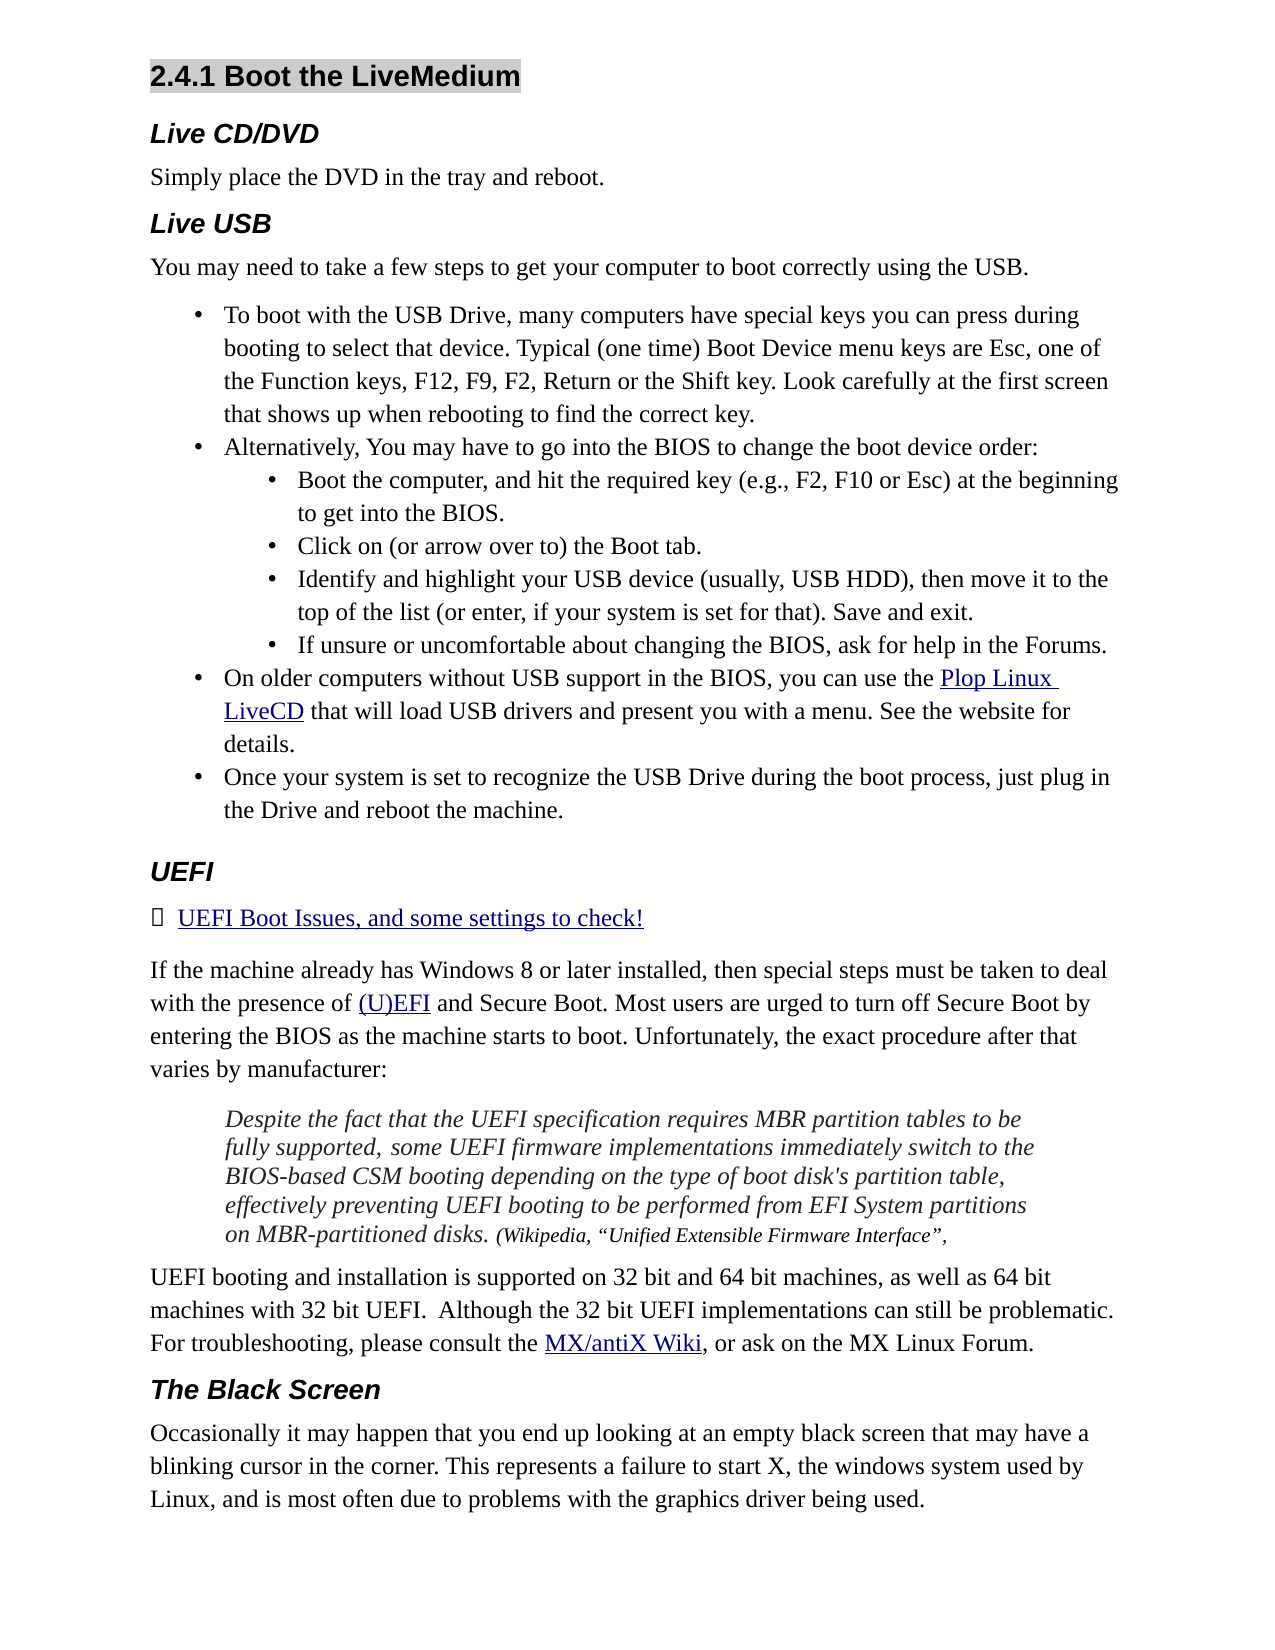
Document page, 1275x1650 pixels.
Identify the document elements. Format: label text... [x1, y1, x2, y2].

subtitle The Black Screen [150, 1373, 1125, 1405]
subtitle UEFI [150, 855, 1125, 887]
text You may need to take a few steps to get your computer to boot correctly using the USB. [150, 252, 1125, 281]
text Simply place the DVD in the tray and reboot. [150, 162, 1125, 191]
list On older computers without USB support in the BIOS, you can use the Plop Linux LiveCD that will load USB drivers and present you with a menu. See the website for details. [194, 663, 1125, 758]
list Alternatively, You may have to go into the BIOS to change the boot device order: [194, 432, 1125, 461]
list Boot the computer, and hit the required key (e.g., F2, F10 or Esc) at the beginning to get into the BIOS. [268, 465, 1125, 527]
list Identify and highlight your USB device (usually, USB HDD), then move it to the top of the list (or enter, if your system is set for that). Save and exit. [268, 564, 1125, 626]
subtitle 2.4.1 Boot the LiveMedium [521, 59, 1125, 93]
text Despite the fact that the UEFI specification requires MBR partition tables to be fully supported, some UEFI firmware implementations immediately switch to the BIOS-based CSM booting depending on the type of boot disk's partition table, effectively preventing UEFI booting to be performed from EFI System partitions on MBR-partitioned disks. (Wikipedia, “Unified Extensible Firmware Interface”, [225, 1104, 1050, 1247]
text If the machine already has Windows 8 or later installed, then special steps must be taken to deal with the presence of (U)EFI and Secure Boot. Most users are urged to turn off Secure Boot by entering the BIOS as the machine starts to boot. Unfortunately, the exact procedure after that varies by manufacturer: [150, 955, 1125, 1083]
list Click on (or arrow over to) the Boot tab. [268, 531, 1125, 559]
subtitle Live CD/DVD [150, 118, 1125, 150]
list To boot with the USB Drive, many computers have special keys you can press during booting to select that device. Typical (one time) Boot Device menu keys are Esc, one of the Function keys, F12, F9, F2, Return or the Shift key. Look carefully at the first screen that shows up when rebooting to find the correct key. [194, 300, 1125, 427]
list If unsure or uncomfortable about changing the BIOS, ask for help in the Forums. [268, 630, 1125, 659]
text Occasionally it may happen that you end up looking at an empty black screen that may have a blinking cursor in the corner. This represents a failure to start X, the windows system used by Linux, and is most often due to problems with the graphics driver being used. [150, 1418, 1125, 1512]
list Once your system is set to recognize the USB Drive during the boot process, just plug in the Drive and reboot the machine. [194, 762, 1125, 824]
text  UEFI Boot Issues, and some settings to check! [150, 899, 1125, 933]
text UEFI booting and installation is supported on 32 bit and 64 bit machines, as well as 64 bit machines with 32 bit UEFI. Although the 32 bit UEFI implementations can still be problematic. For troubleshooting, please consult the MX/antiX Wiki, or ask on the MX Linux Forum. [150, 1262, 1125, 1357]
subtitle Live USB [150, 208, 1125, 239]
